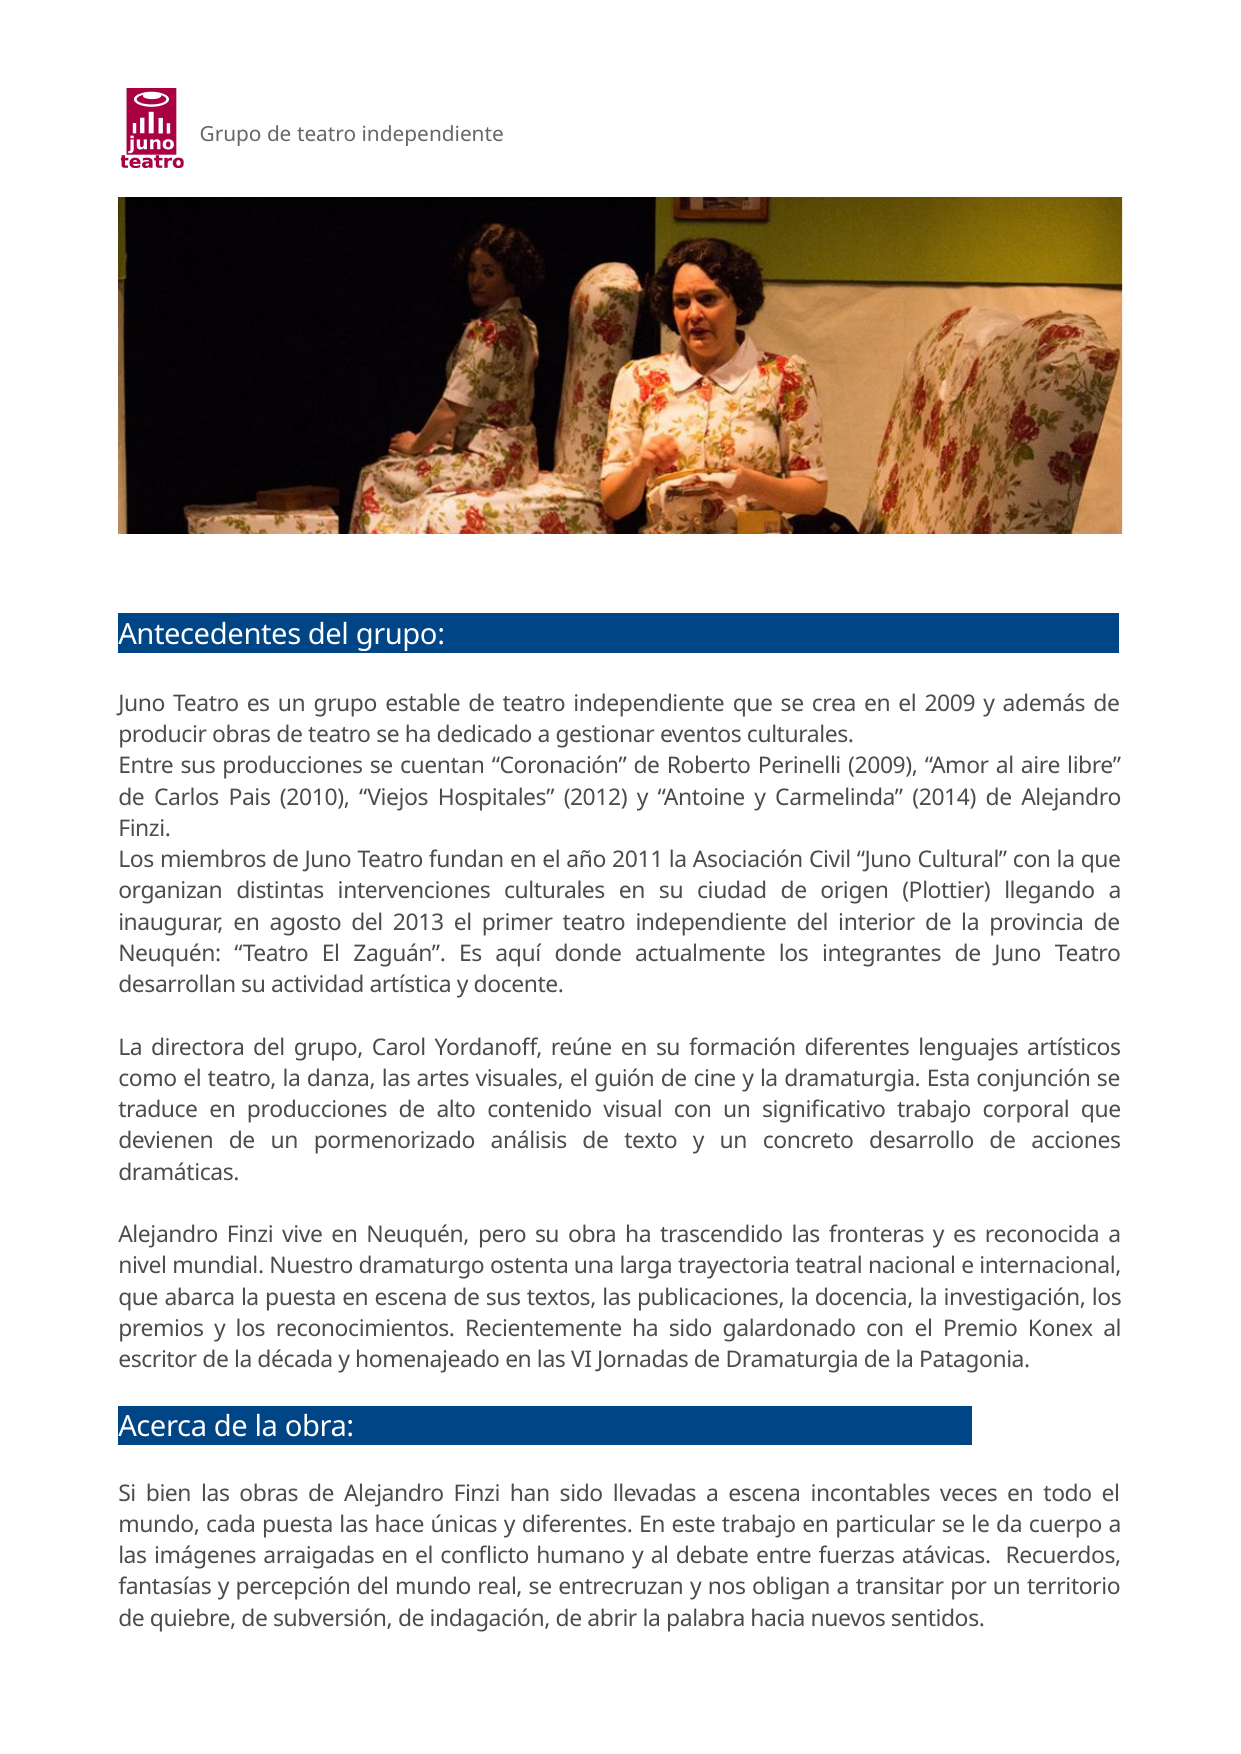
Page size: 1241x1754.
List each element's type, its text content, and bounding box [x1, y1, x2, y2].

picture [120, 88, 184, 168]
text La directora del grupo, Carol Yordanoff, reúne en su formación diferentes lenguajes artísticos como el teatro, la danza, las artes visuales, el guión de cine y la dramaturgia. Esta conjunción se traduce en producciones de alto contenido visual con un significativo trabajo corporal que devienen de un pormenorizado análisis de texto y un concreto desarrollo de acciones dramáticas. [118, 1031, 1122, 1187]
text Los miembros de Juno Teatro fundan en el año 2011 la Asociación Civil “Juno Cultural” con la que organizan distintas intervenciones culturales en su ciudad de origen (Plottier) llegando a inaugurar, en agosto del 2013 el primer teatro independiente del interior de la provincia de Neuquén: “Teatro El Zaguán”. Es aquí donde actualmente los integrantes de Juno Teatro desarrollan su actividad artística y docente. [118, 843, 1122, 999]
text Alejandro Finzi vive en Neuquén, pero su obra ha trascendido las fronteras y es reconocida a nivel mundial. Nuestro dramaturgo ostenta una larga trayectoria teatral nacional e internacional, que abarca la puesta en escena de sus textos, las publicaciones, la docencia, la investigación, los premios y los reconocimientos. Recientemente ha sido galardonado con el Premio Konex al escritor de la década y homenajeado en las VI Jornadas de Dramaturgia de la Patagonia. [118, 1218, 1122, 1374]
text Acerca de la obra: [118, 1406, 1122, 1445]
text Antecedentes del grupo: [118, 613, 1122, 653]
text Si bien las obras de Alejandro Finzi han sido llevadas a escena incontables veces en todo el mundo, cada puesta las hace únicas y diferentes. En este trabajo en particular se le da cuerpo a las imágenes arraigadas en el conflicto humano y al debate entre fuerzas atávicas. Recuerdos, fantasías y percepción del mundo real, se entrecruzan y nos obligan a transitar por un territorio de quiebre, de subversión, de indagación, de abrir la palabra hacia nuevos sentidos. [118, 1477, 1122, 1633]
picture [118, 197, 1123, 534]
text Entre sus producciones se cuentan “Coronación” de Roberto Perinelli (2009), “Amor al aire libre” de Carlos Pais (2010), “Viejos Hospitales” (2012) y “Antoine y Carmelinda” (2014) de Alejandro Finzi. [118, 749, 1122, 843]
text Juno Teatro es un grupo estable de teatro independiente que se crea en el 2009 y además de producir obras de teatro se ha dedicado a gestionar eventos culturales. [118, 687, 1122, 749]
